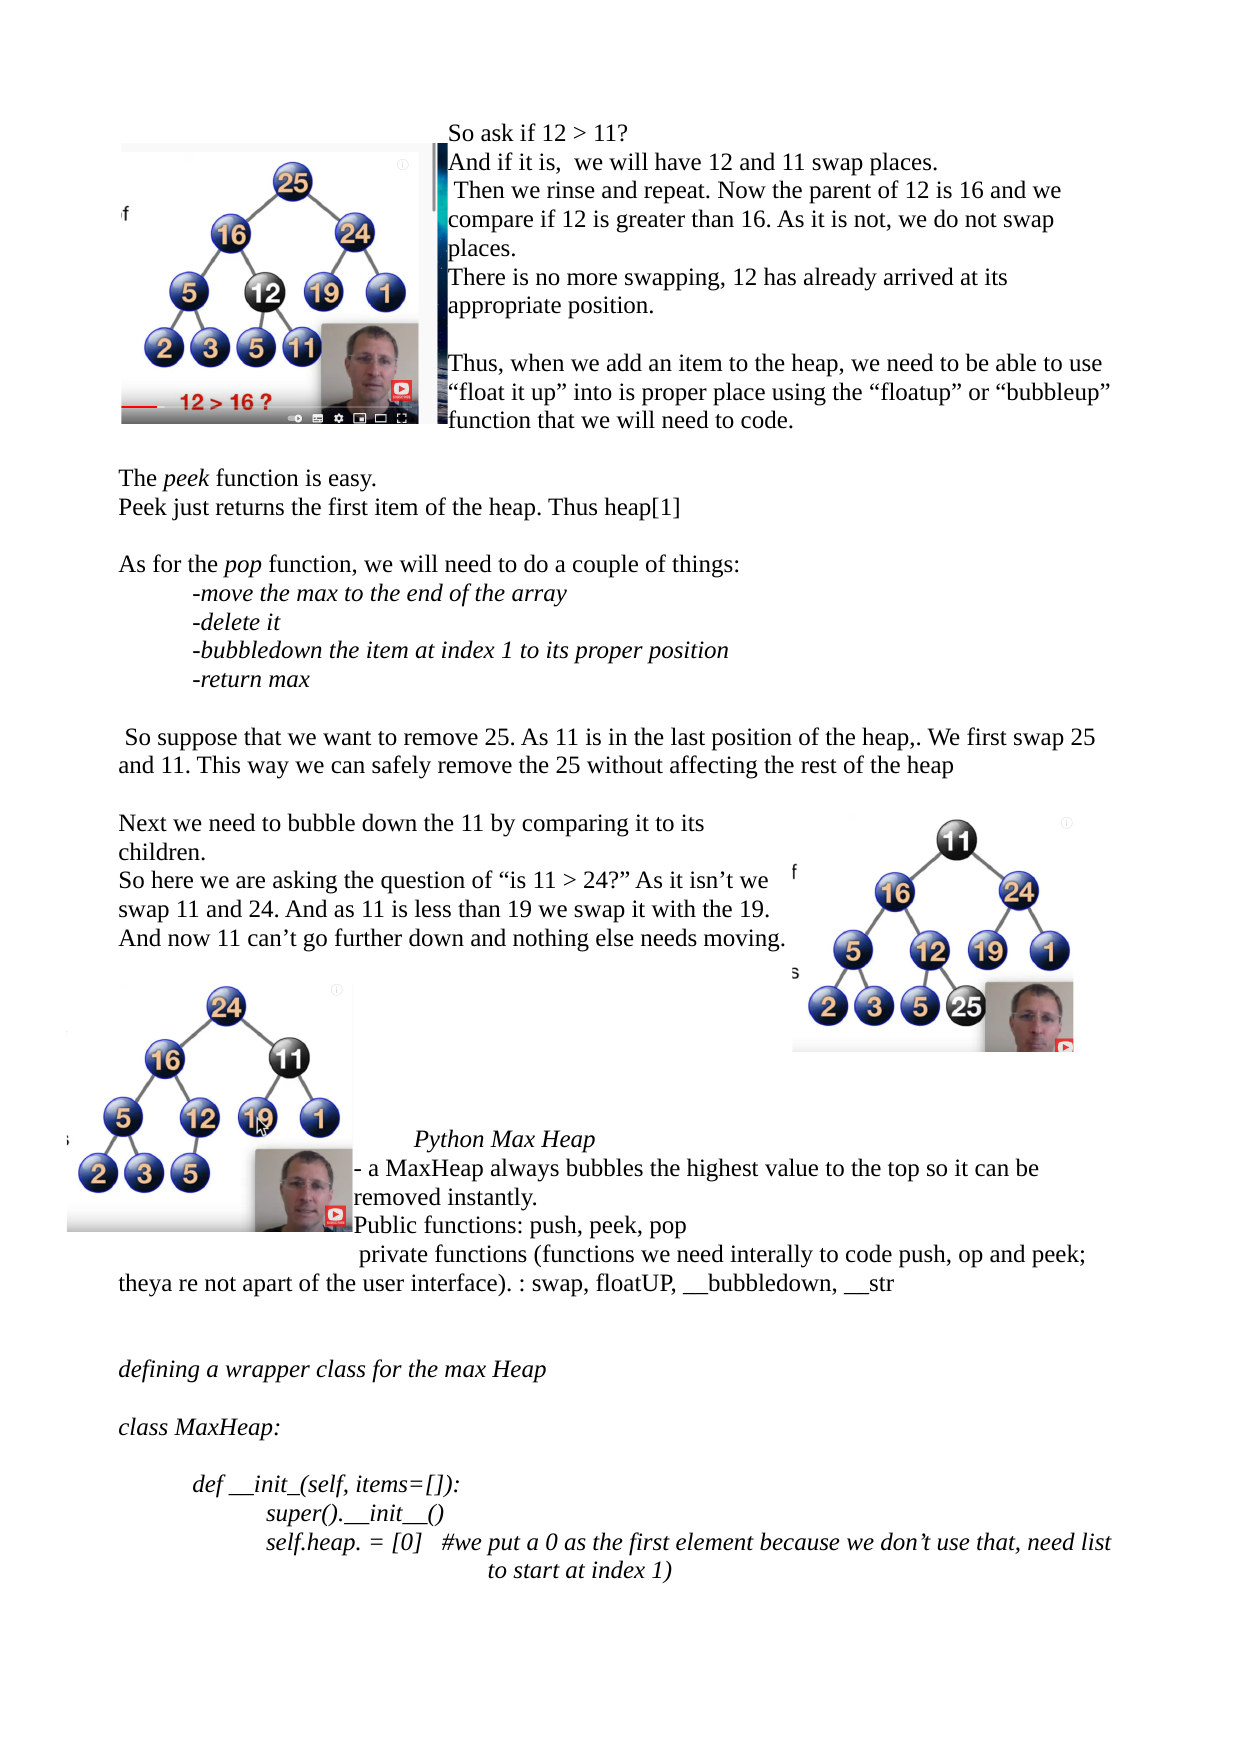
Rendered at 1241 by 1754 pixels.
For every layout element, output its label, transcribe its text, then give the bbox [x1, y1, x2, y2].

text [118, 1124, 335, 1153]
text Thus, when we add an item to the heap, we need to be able to use “float it up” into is proper place using the “floatup” or “bubbleup” function that we will need to code. [118, 348, 1122, 434]
text So suppose that we want to remove 25. As 11 is in the last position of the heap,. We first swap 25 and 11. This way we can safely remove the 25 without affecting the rest of the heap [118, 722, 1122, 779]
text As for the pop function, we will need to do a couple of things: [118, 549, 1122, 578]
text - a MaxHeap always bubbles the highest value to the top so it can be removed instantly. [354, 1153, 1122, 1211]
text Public functions: push, peek, pop [118, 1211, 1122, 1239]
text super().__init__() [118, 1498, 1122, 1527]
text -bubbledown the item at index 1 to its proper position [118, 636, 1122, 664]
text Then we rinse and repeat. Now the parent of 12 is 16 and we compare if 12 is greater than 16. As it is not, we do not swap places. [118, 176, 1122, 262]
text -return max [118, 664, 1122, 693]
text [118, 1153, 335, 1211]
text So here we are asking the question of “is 11 > 24?” As it isn’t we swap 11 and 24. And as 11 is less than 19 we swap it with the 19. [118, 866, 1049, 923]
text The peek function is easy. [118, 463, 1122, 492]
text Python Max Heap [354, 1124, 1122, 1153]
text Next we need to bubble down the 11 by comparing it to its children. [118, 808, 1122, 866]
text And now 11 can’t go further down and nothing else needs moving. [118, 923, 1049, 952]
text -move the max to the end of the array [118, 578, 1122, 607]
text defining a wrapper class for the max Heap [118, 1354, 1122, 1383]
text class MaxHeap: [118, 1412, 1122, 1441]
text So ask if 12 > 11? [118, 118, 1122, 147]
text [1074, 866, 1122, 923]
text def __init_(self, items=[]): [118, 1469, 1122, 1498]
text Peek just returns the first item of the heap. Thus heap[1] [118, 492, 1122, 521]
text There is no more swapping, 12 has already arrived at its appropriate position. [118, 262, 1122, 319]
picture [1049, 814, 1074, 1052]
text [1074, 923, 1122, 952]
text self.heap. = [0] #we put a 0 as the first element because we don’t use that, need list to start at index 1) [118, 1527, 1122, 1584]
text And if it is, we will have 12 and 11 swap places. [118, 147, 1122, 176]
text -delete it [118, 607, 1122, 636]
text private functions (functions we need interally to code push, op and peek; theya re not apart of the user interface). : swap, floatUP, __bubbledown, __str [118, 1239, 1122, 1297]
picture [335, 984, 354, 1232]
